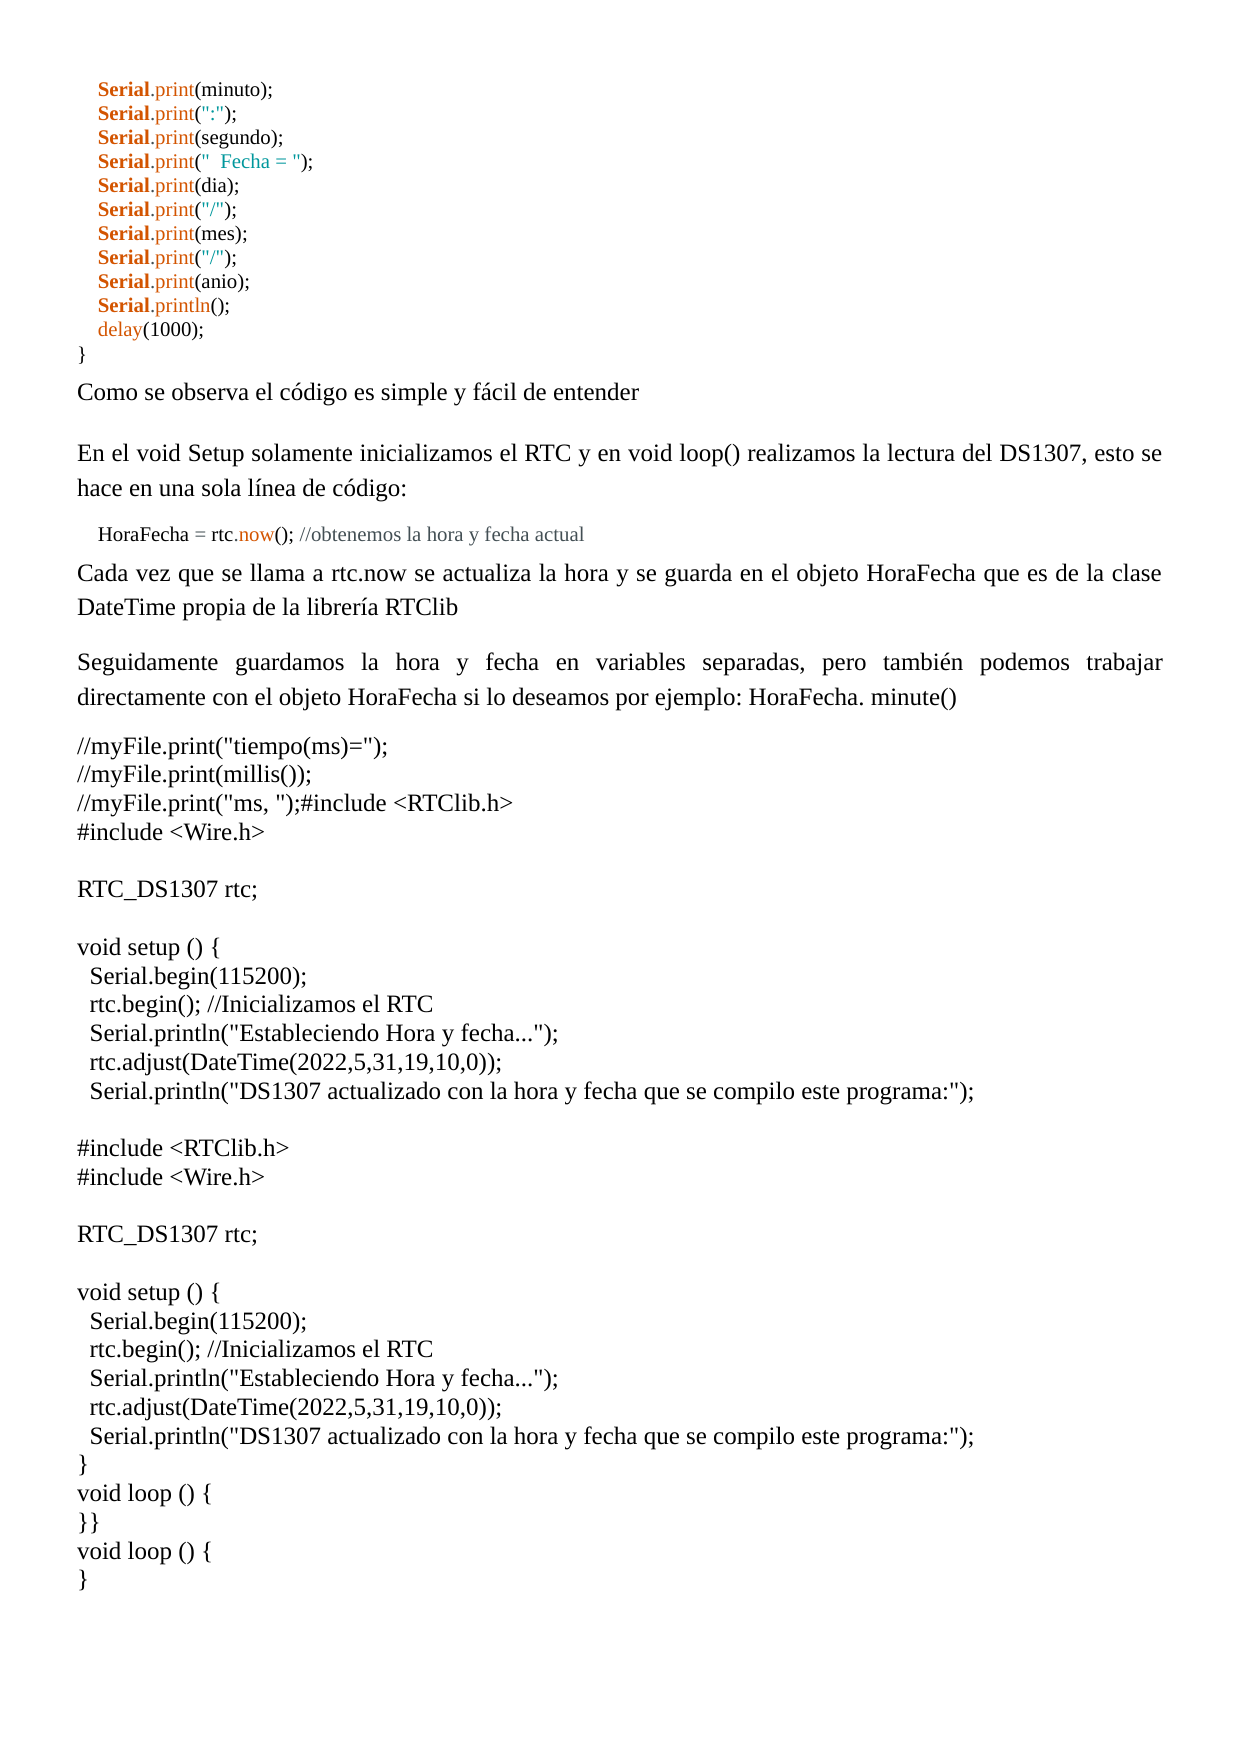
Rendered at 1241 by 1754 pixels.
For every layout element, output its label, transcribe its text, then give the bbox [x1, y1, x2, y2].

text } [77, 1564, 1163, 1593]
text void setup () { [77, 932, 1163, 961]
text rtc.begin(); //Inicializamos el RTC [77, 989, 1163, 1018]
text Serial.print("/"); [77, 245, 1163, 269]
text Serial.print(dia); [77, 173, 1163, 197]
text Serial.println("DS1307 actualizado con la hora y fecha que se compilo este programa:"); [77, 1421, 1163, 1449]
text Serial.println("Estableciendo Hora y fecha..."); [77, 1363, 1163, 1392]
text HoraFecha = rtc.now(); //obtenemos la hora y fecha actual [77, 522, 1163, 546]
text Serial.println("DS1307 actualizado con la hora y fecha que se compilo este programa:"); [77, 1076, 1163, 1104]
text rtc.adjust(DateTime(2022,5,31,19,10,0)); [77, 1392, 1163, 1421]
text RTC_DS1307 rtc; [77, 1219, 1163, 1248]
text #include <Wire.h> [77, 817, 1163, 846]
text //myFile.print("ms, ");#include <RTClib.h> [77, 788, 1163, 817]
text Serial.print(":"); [77, 101, 1163, 125]
text Serial.print(mes); [77, 221, 1163, 245]
text } [77, 1449, 1163, 1478]
text Serial.print("/"); [77, 197, 1163, 221]
text rtc.adjust(DateTime(2022,5,31,19,10,0)); [77, 1047, 1163, 1076]
text Seguidamente guardamos la hora y fecha en variables separadas, pero también podemos trabajar directamente con el objeto HoraFecha si lo deseamos por ejemplo: HoraFecha. minute() [77, 647, 1163, 711]
text #include <Wire.h> [77, 1162, 1163, 1191]
text void loop () { [77, 1478, 1163, 1507]
text void setup () { [77, 1277, 1163, 1306]
text //myFile.print("tiempo(ms)="); [77, 731, 1163, 759]
text rtc.begin(); //Inicializamos el RTC [77, 1334, 1163, 1363]
text } [77, 341, 1163, 366]
text Serial.print(segundo); [77, 125, 1163, 149]
text RTC_DS1307 rtc; [77, 874, 1163, 903]
text }} [77, 1507, 1163, 1536]
text Serial.begin(115200); [77, 961, 1163, 989]
text delay(1000); [77, 317, 1163, 341]
text En el void Setup solamente inicializamos el RTC y en void loop() realizamos la lectura del DS1307, esto se hace en una sola línea de código: [77, 438, 1163, 502]
text #include <RTClib.h> [77, 1133, 1163, 1162]
text Serial.print(minuto); [77, 77, 1163, 101]
text Serial.begin(115200); [77, 1306, 1163, 1334]
text void loop () { [77, 1536, 1163, 1564]
text Serial.println("Estableciendo Hora y fecha..."); [77, 1018, 1163, 1047]
text Serial.println(); [77, 293, 1163, 317]
text //myFile.print(millis()); [77, 759, 1163, 788]
text Como se observa el código es simple y fácil de entender [77, 377, 1163, 406]
text Cada vez que se llama a rtc.now se actualiza la hora y se guarda en el objeto HoraFecha que es de la clase DateTime propia de la librería RTClib [77, 558, 1163, 621]
text Serial.print(anio); [77, 269, 1163, 293]
text Serial.print(" Fecha = "); [77, 149, 1163, 173]
